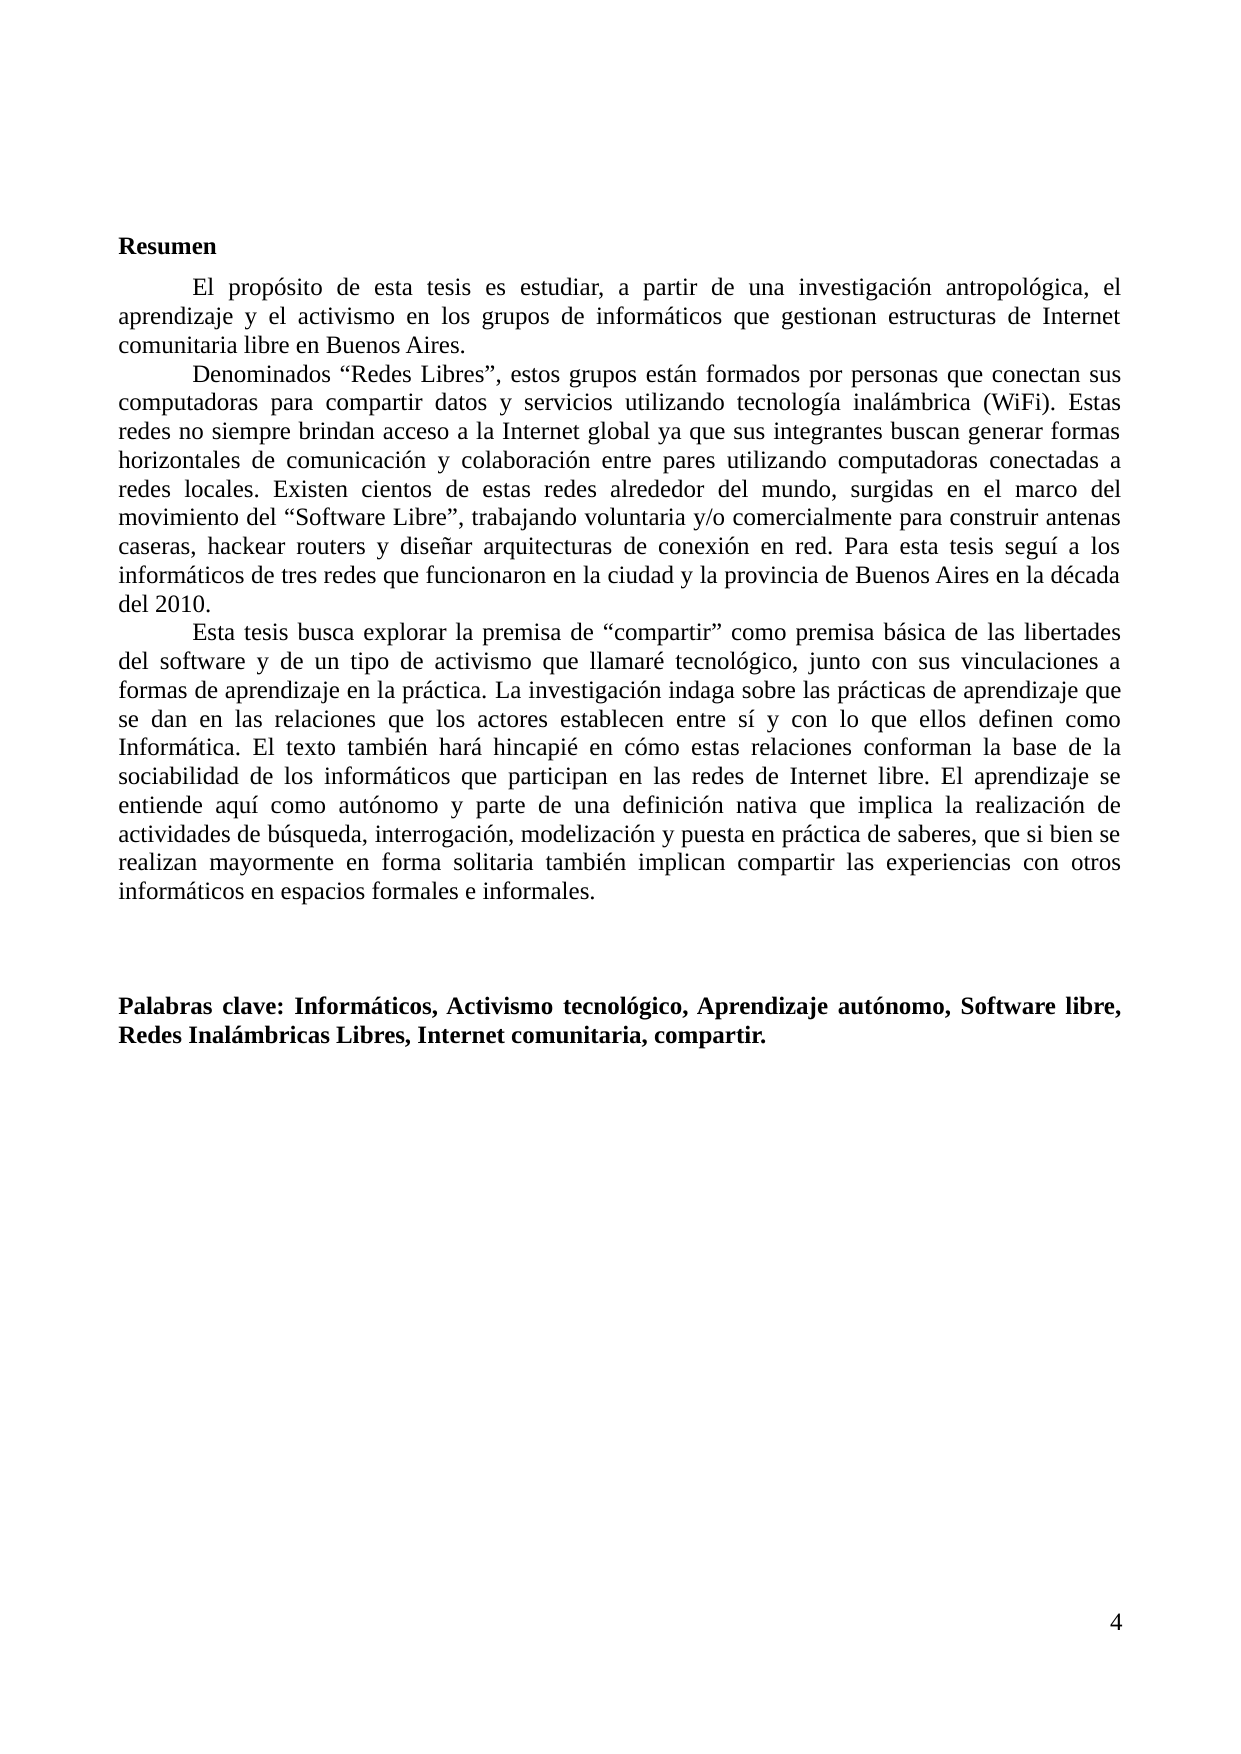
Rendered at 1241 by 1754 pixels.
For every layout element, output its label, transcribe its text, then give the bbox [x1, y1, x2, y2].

text Esta tesis busca explorar la premisa de “compartir” como premisa básica de las libertades del software y de un tipo de activismo que llamaré tecnológico, junto con sus vinculaciones a formas de aprendizaje en la práctica. La investigación indaga sobre las prácticas de aprendizaje que se dan en las relaciones que los actores establecen entre sí y con lo que ellos definen como Informática. El texto también hará hincapié en cómo estas relaciones conforman la base de la sociabilidad de los informáticos que participan en las redes de Internet libre. El aprendizaje se entiende aquí como autónomo y parte de una definición nativa que implica la realización de actividades de búsqueda, interrogación, modelización y puesta en práctica de saberes, que si bien se realizan mayormente en forma solitaria también implican compartir las experiencias con otros informáticos en espacios formales e informales. [118, 617, 1122, 905]
text El propósito de esta tesis es estudiar, a partir de una investigación antropológica, el aprendizaje y el activismo en los grupos de informáticos que gestionan estructuras de Internet comunitaria libre en Buenos Aires. [118, 272, 1122, 359]
text Denominados “Redes Libres”, estos grupos están formados por personas que conectan sus computadoras para compartir datos y servicios utilizando tecnología inalámbrica (WiFi). Estas redes no siempre brindan acceso a la Internet global ya que sus integrantes buscan generar formas horizontales de comunicación y colaboración entre pares utilizando computadoras conectadas a redes locales. Existen cientos de estas redes alrededor del mundo, surgidas en el marco del movimiento del “Software Libre”, trabajando voluntaria y/o comercialmente para construir antenas caseras, hackear routers y diseñar arquitecturas de conexión en red. Para esta tesis seguí a los informáticos de tres redes que funcionaron en la ciudad y la provincia de Buenos Aires en la década del 2010. [118, 359, 1122, 617]
subtitle Resumen [118, 231, 1122, 260]
text Palabras clave: Informáticos, Activismo tecnológico, Aprendizaje autónomo, Software libre, Redes Inalámbricas Libres, Internet comunitaria, compartir. [118, 991, 1122, 1049]
